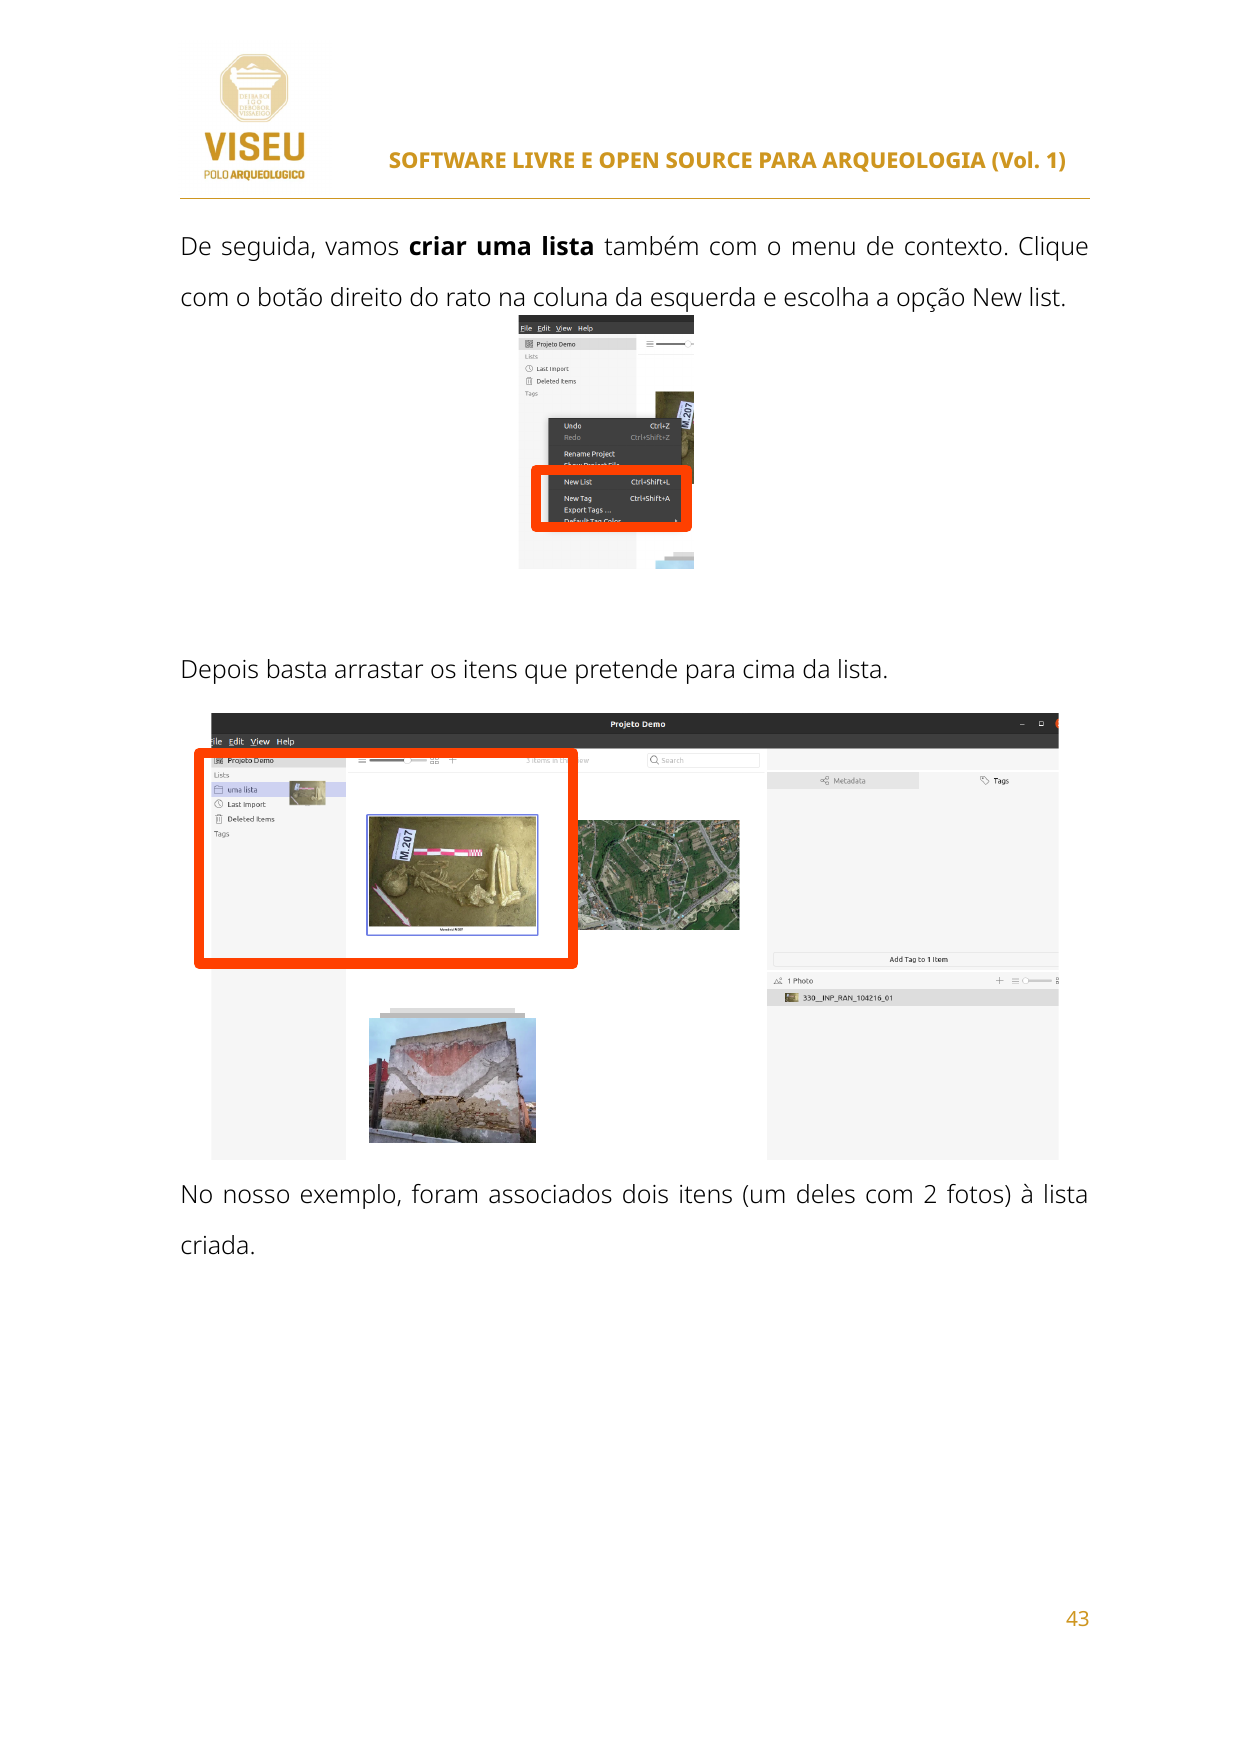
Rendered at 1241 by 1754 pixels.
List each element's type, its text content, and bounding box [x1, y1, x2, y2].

subtitle Depois basta arrastar os itens que pretende para cima da lista. [180, 651, 1090, 685]
subtitle No nosso exemplo, foram associados dois itens (um deles com 2 fotos) à lista criada. [180, 717, 1090, 1262]
picture [211, 713, 1059, 1160]
picture [518, 315, 533, 569]
picture [211, 758, 568, 958]
subtitle De seguida, vamos criar uma lista também com o menu de contexto. Clique com o botão direito do rato na coluna da esquerda e escolha a opção New list. [180, 228, 1090, 313]
